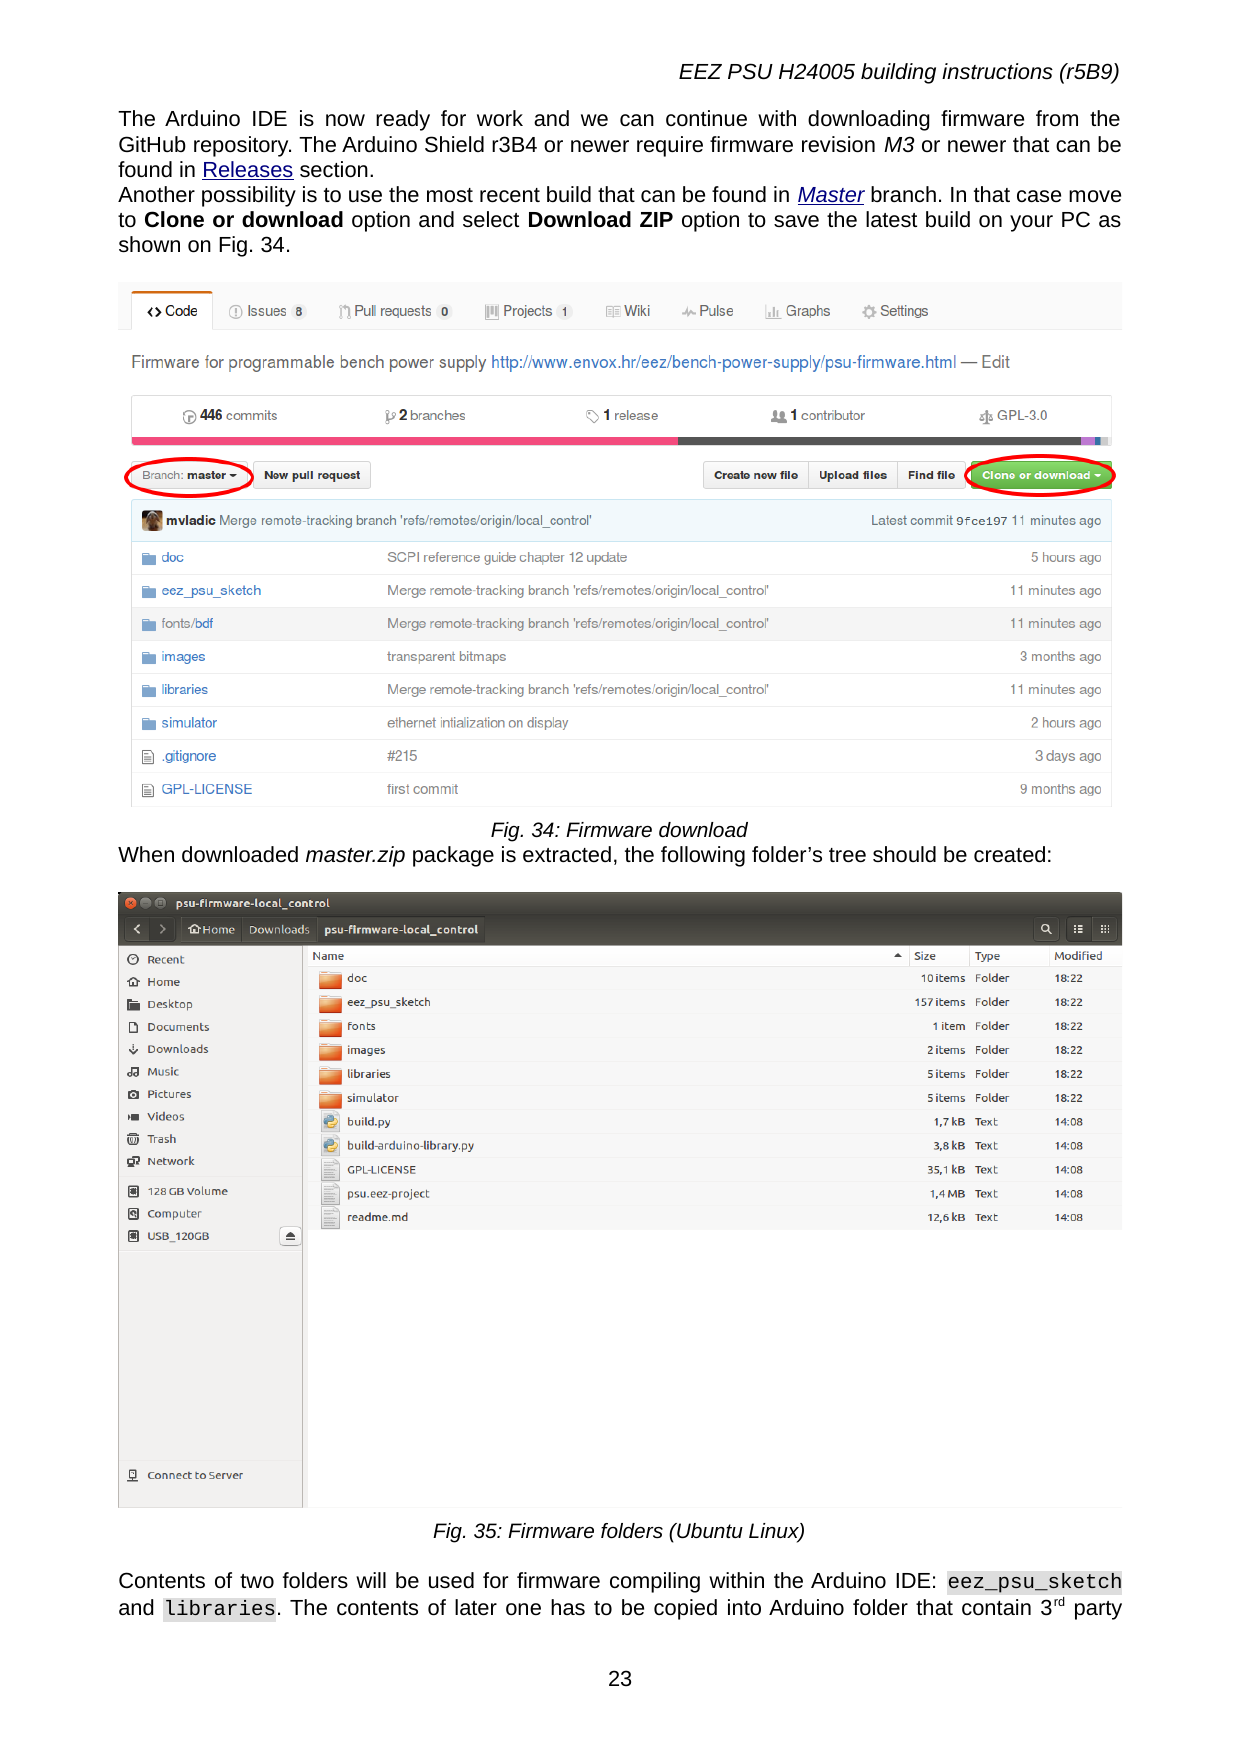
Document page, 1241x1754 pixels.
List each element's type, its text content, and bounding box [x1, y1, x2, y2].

picture [118, 892, 1123, 1508]
text The Arduino IDE is now ready for work and we can continue with downloading firmware from the GitHub repository. The Arduino Shield r3B4 or newer require firmware revision M3 or newer that can be found in Releases section. [118, 106, 1122, 182]
text Fig. 34: Firmware download [118, 807, 1122, 842]
picture [118, 282, 1123, 807]
text Contents of two folders will be used for firmware compiling within the Arduino IDE: eez_psu_sketch and libraries. The contents of later one has to be copied into Arduino folder that contain 3rd party [118, 1568, 1122, 1622]
text Fig. 35: Firmware folders (Ubuntu Linux) [118, 1508, 1122, 1543]
text Another possibility is to use the most recent build that can be found in Master branch. In that case move to Clone or download option and select Download ZIP option to save the latest build on your PC as shown on Fig. 34. [118, 182, 1122, 257]
text When downloaded master.zip package is extracted, the following folder’s tree should be created: [118, 842, 1122, 867]
